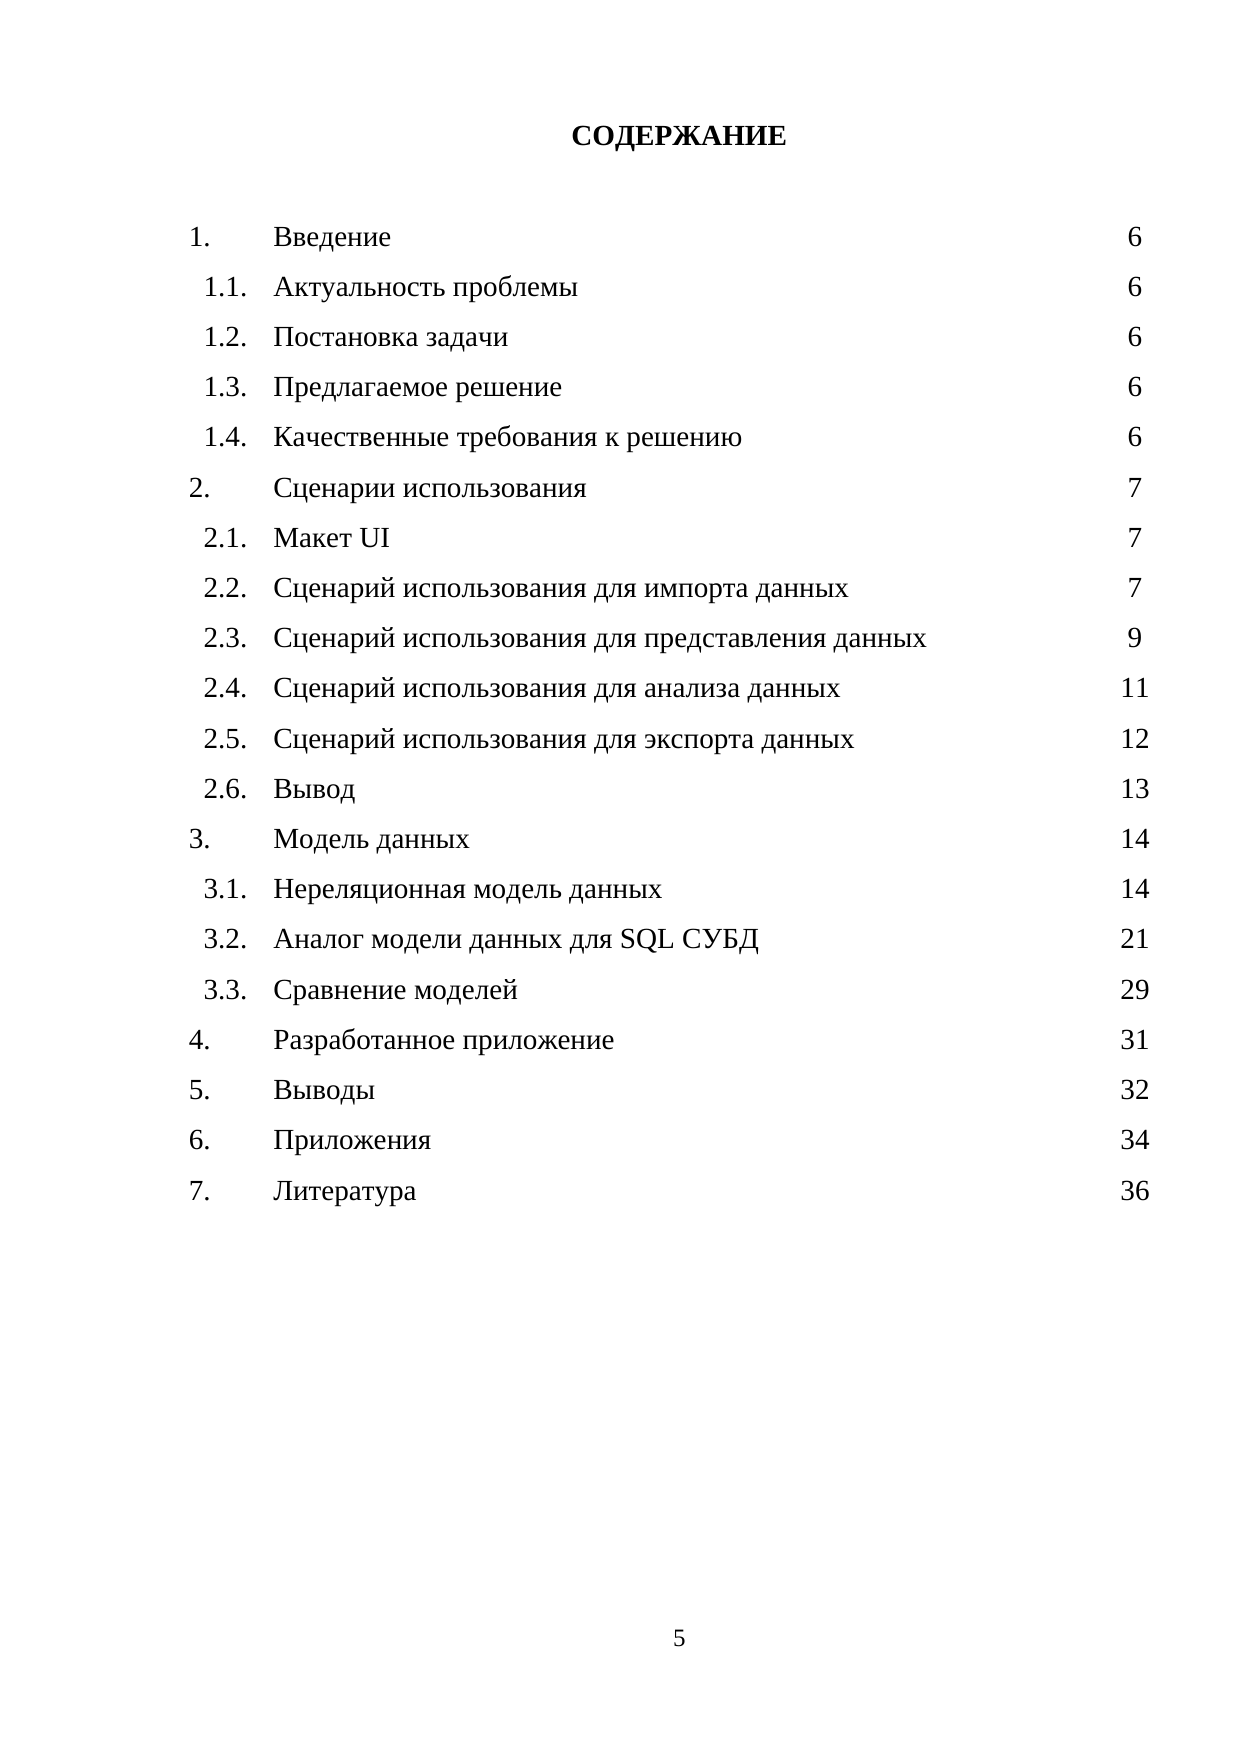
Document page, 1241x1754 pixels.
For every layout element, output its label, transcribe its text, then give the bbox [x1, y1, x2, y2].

table_cell 3. [177, 821, 262, 871]
table_cell 31 [1088, 1022, 1181, 1072]
text СОДЕРЖАНИЕ [177, 118, 1181, 152]
table_cell Сценарий использования для представления данных [262, 620, 1088, 671]
table_header 6 [1088, 219, 1181, 269]
table_cell 3.3. [177, 972, 262, 1022]
table_cell 2.4. [177, 671, 262, 721]
table_cell 5. [177, 1072, 262, 1122]
table_cell 2.1. [177, 520, 262, 570]
table_cell 14 [1088, 871, 1181, 922]
table_cell 34 [1088, 1123, 1181, 1173]
table_cell Предлагаемое решение [262, 369, 1088, 419]
table_cell Сценарий использования для анализа данных [262, 671, 1088, 721]
table_cell Сценарий использования для экспорта данных [262, 721, 1088, 771]
table_cell 2.2. [177, 570, 262, 620]
table_cell 3.2. [177, 922, 262, 972]
table_cell Модель данных [262, 821, 1088, 871]
table_cell 6 [1088, 269, 1181, 319]
table_cell 14 [1088, 821, 1181, 871]
table_cell 2.3. [177, 620, 262, 671]
table_cell 7 [1088, 570, 1181, 620]
table_cell Качественные требования к решению [262, 420, 1088, 470]
table_cell 1.1. [177, 269, 262, 319]
table_cell 1.4. [177, 420, 262, 470]
table_cell Сравнение моделей [262, 972, 1088, 1022]
table_cell Постановка задачи [262, 319, 1088, 369]
table_header 1. [177, 219, 262, 269]
table_cell 29 [1088, 972, 1181, 1022]
table_cell 32 [1088, 1072, 1181, 1122]
table_cell 13 [1088, 771, 1181, 821]
table_cell 2.6. [177, 771, 262, 821]
table_cell Приложения [262, 1123, 1088, 1173]
table_cell 1.3. [177, 369, 262, 419]
table_cell 9 [1088, 620, 1181, 671]
table_cell 36 [1088, 1173, 1181, 1223]
table_cell 7 [1088, 520, 1181, 570]
table_cell 2.5. [177, 721, 262, 771]
table_header Введение [262, 219, 1088, 269]
table_cell Нереляционная модель данных [262, 871, 1088, 922]
table_cell Выводы [262, 1072, 1088, 1122]
table_cell Аналог модели данных для SQL СУБД [262, 922, 1088, 972]
table_cell 7. [177, 1173, 262, 1223]
table_cell 6 [1088, 319, 1181, 369]
table_cell 21 [1088, 922, 1181, 972]
table_cell 2. [177, 470, 262, 520]
table_cell 6 [1088, 369, 1181, 419]
table_cell Вывод [262, 771, 1088, 821]
table_cell 6. [177, 1123, 262, 1173]
table_cell Сценарий использования для импорта данных [262, 570, 1088, 620]
table_cell Сценарии использования [262, 470, 1088, 520]
table_cell 6 [1088, 420, 1181, 470]
table_cell 11 [1088, 671, 1181, 721]
table_cell Литература [262, 1173, 1088, 1223]
table_cell 7 [1088, 470, 1181, 520]
table_cell 4. [177, 1022, 262, 1072]
table_cell 12 [1088, 721, 1181, 771]
table_cell 3.1. [177, 871, 262, 922]
table_cell Актуальность проблемы [262, 269, 1088, 319]
table_cell 1.2. [177, 319, 262, 369]
table_cell Макет UI [262, 520, 1088, 570]
table_cell Разработанное приложение [262, 1022, 1088, 1072]
